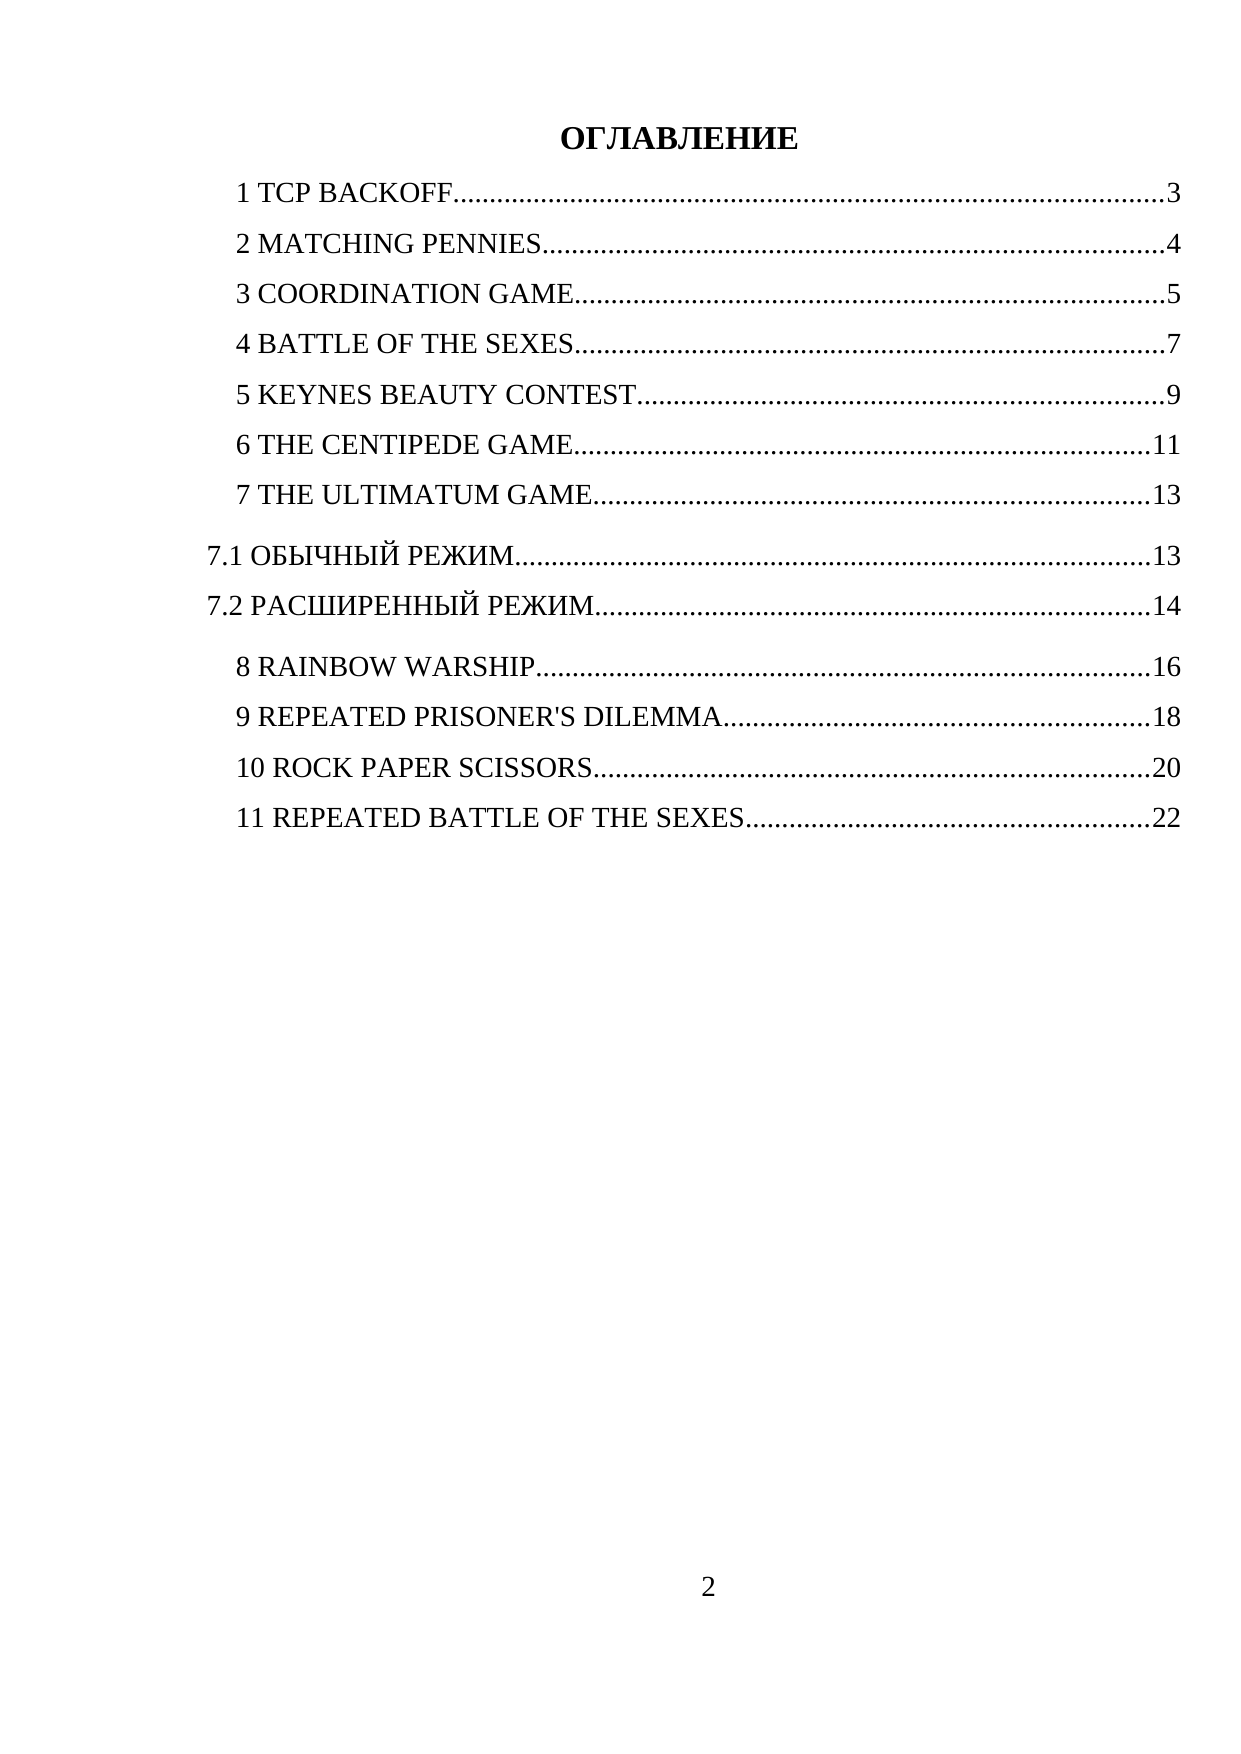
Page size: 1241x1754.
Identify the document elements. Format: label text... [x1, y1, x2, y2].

text 4 BATTLE OF THE SEXES 7 [177, 327, 1181, 360]
text 10 ROCK PAPER SCISSORS 20 [177, 750, 1181, 783]
text 7.1 ОБЫЧНЫЙ РЕЖИМ 13 [206, 538, 1181, 572]
text 7 THE ULTIMATUM GAME 13 [177, 477, 1181, 511]
text 8 RAINBOW WARSHIP 16 [177, 649, 1181, 683]
text 7.2 РАСШИРЕННЫЙ РЕЖИМ 14 [206, 588, 1181, 622]
text 11 REPEATED BATTLE OF THE SEXES 22 [177, 800, 1181, 834]
text 3 COORDINATION GAME 5 [177, 276, 1181, 310]
text 9 REPEATED PRISONER'S DILEMMA 18 [177, 699, 1181, 733]
text 5 KEYNES BEAUTY CONTEST 9 [177, 377, 1181, 410]
text 1 TCP BACKOFF 3 [177, 176, 1181, 209]
subtitle ОГЛАВЛЕНИЕ [177, 118, 1181, 156]
text 6 THE CENTIPEDE GAME 11 [177, 427, 1181, 461]
text 2 MATCHING PENNIES 4 [177, 226, 1181, 259]
